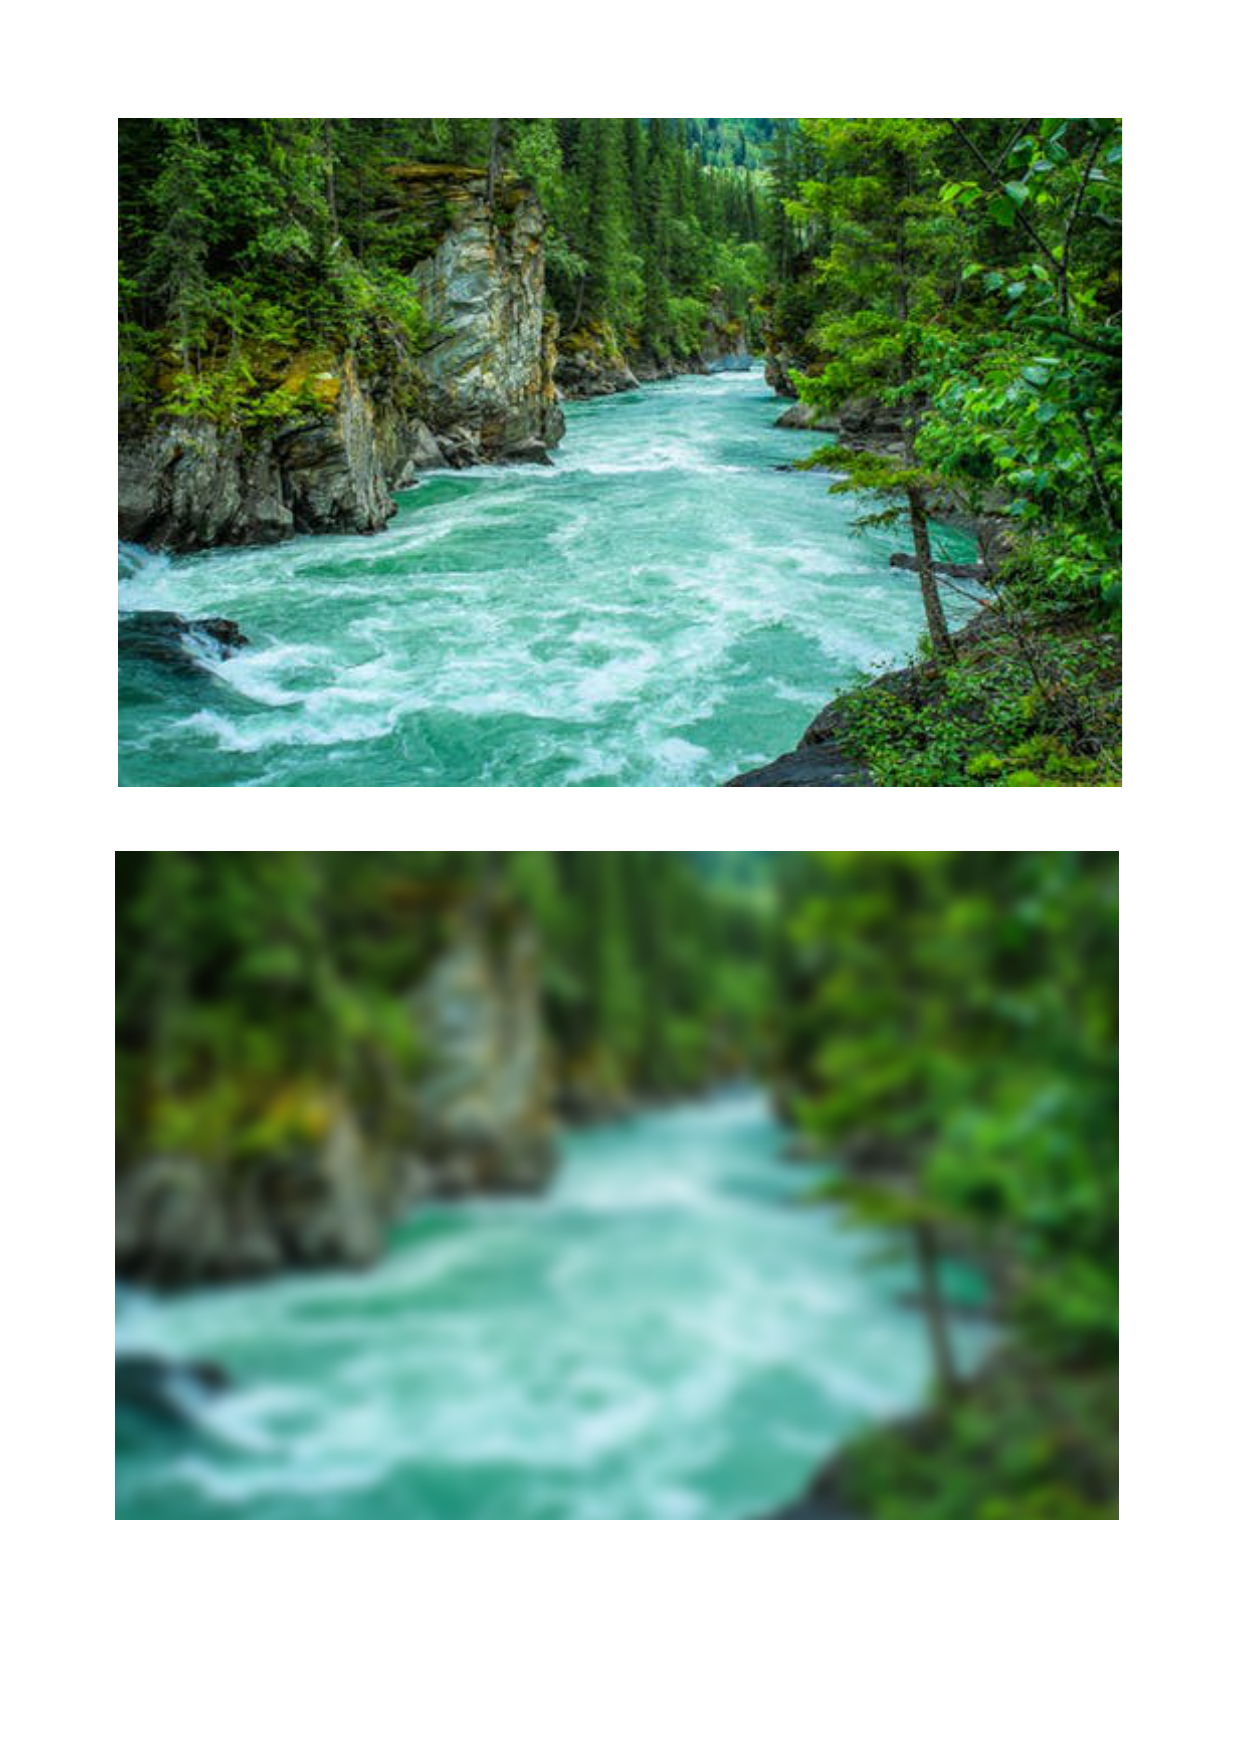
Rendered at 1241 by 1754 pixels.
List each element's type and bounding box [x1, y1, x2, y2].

picture [118, 118, 1123, 787]
picture [115, 851, 1119, 1520]
